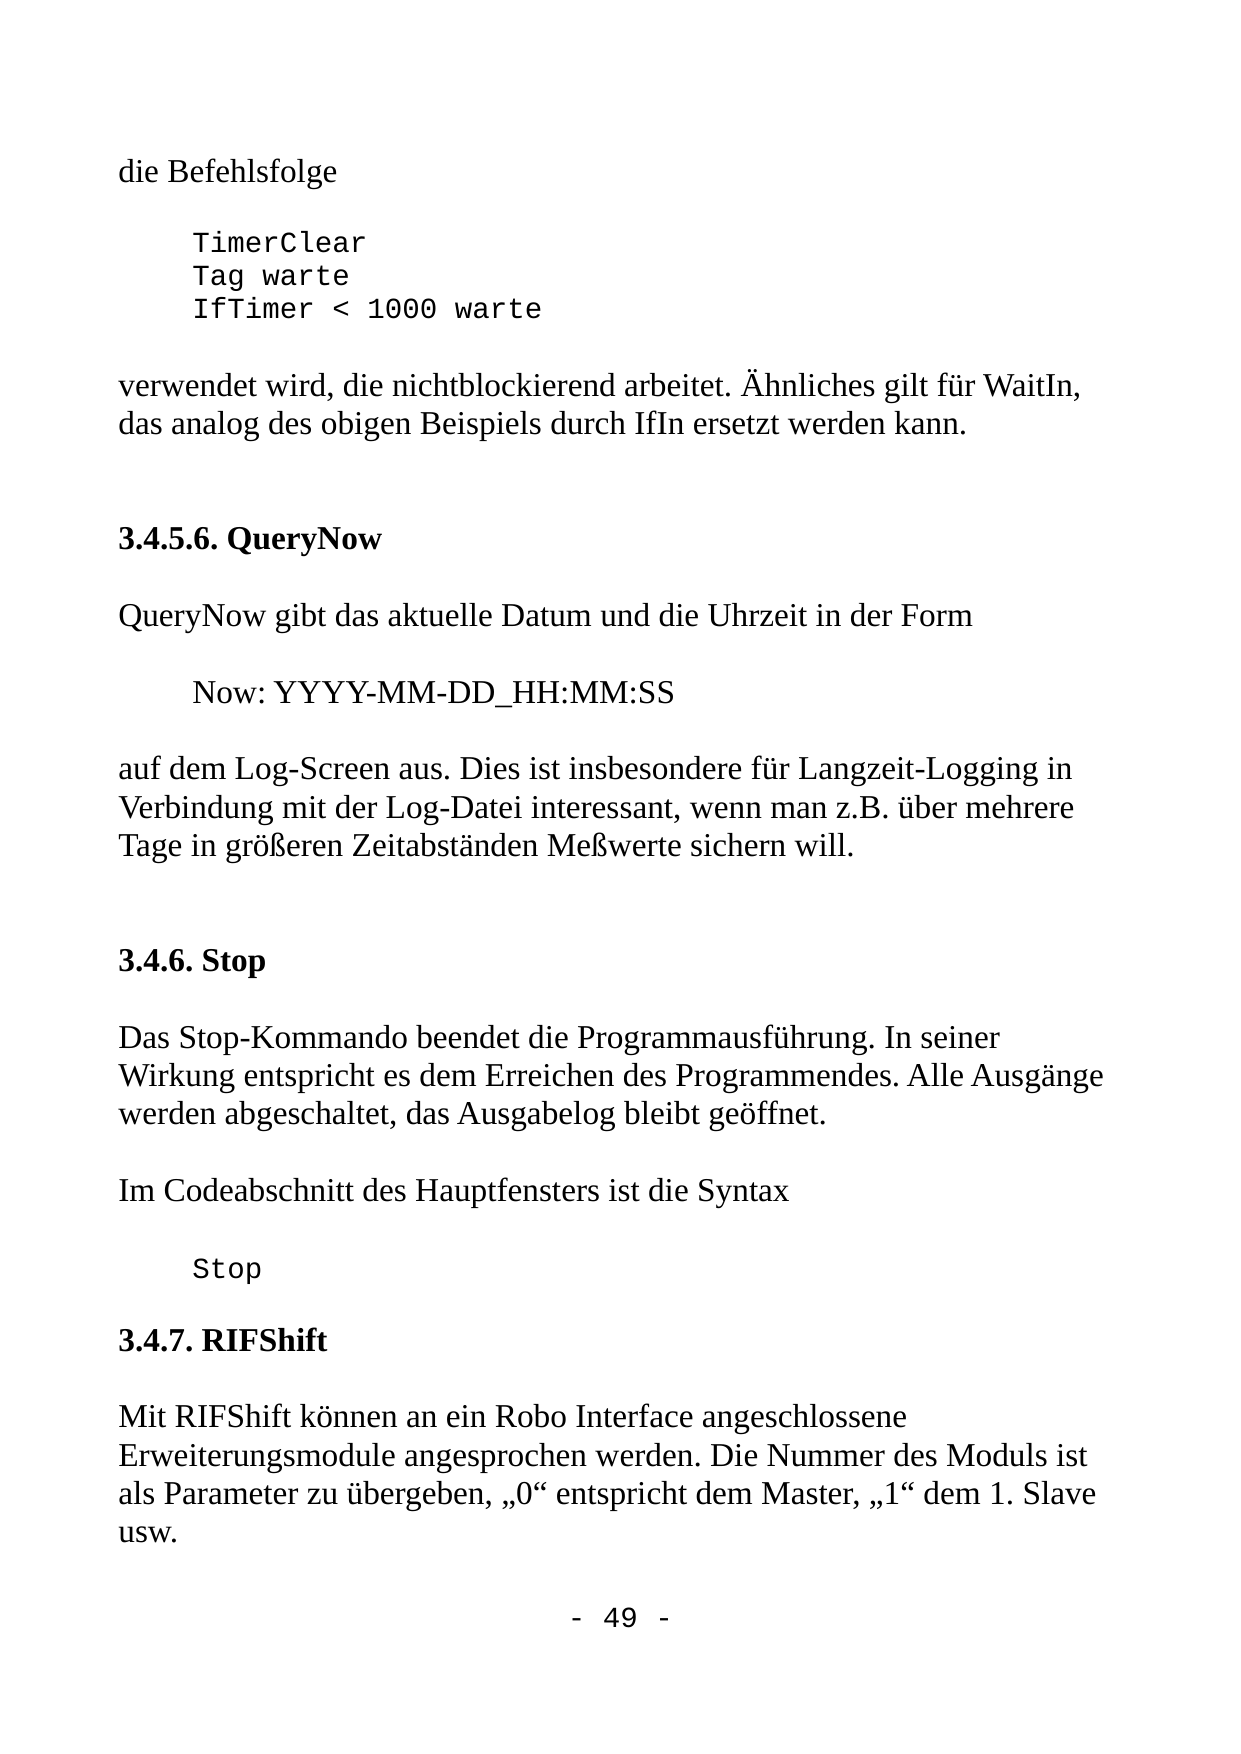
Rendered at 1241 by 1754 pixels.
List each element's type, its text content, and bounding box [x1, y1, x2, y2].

text die Befehlsfolge [118, 151, 1122, 189]
text Das Stop-Kommando beendet die Programmausführung. In seiner Wirkung entspricht es dem Erreichen des Programmendes. Alle Ausgänge werden abgeschaltet, das Ausgabelog bleibt geöffnet. [118, 1017, 1122, 1132]
text Mit RIFShift können an ein Robo Interface angeschlossene Erweiterungsmodule angesprochen werden. Die Nummer des Moduls ist als Parameter zu übergeben, „0“ entspricht dem Master, „1“ dem 1. Slave usw. [118, 1396, 1122, 1550]
text Tag warte [118, 261, 1122, 294]
text 3.4.6. Stop [118, 940, 1122, 978]
text QueryNow gibt das aktuelle Datum und die Uhrzeit in der Form [118, 595, 1122, 633]
text Stop [118, 1247, 1122, 1287]
text Im Codeabschnitt des Hauptfensters ist die Syntax [118, 1170, 1122, 1208]
text TimerClear [118, 228, 1122, 261]
text Now: YYYY-MM-DD_HH:MM:SS [118, 672, 1122, 710]
text auf dem Log-Screen aus. Dies ist insbesondere für Langzeit-Logging in Verbindung mit der Log-Datei interessant, wenn man z.B. über mehrere Tage in größeren Zeitabständen Meßwerte sichern will. [118, 748, 1122, 863]
text verwendet wird, die nichtblockierend arbeitet. Ähnliches gilt für WaitIn, das analog des obigen Beispiels durch IfIn ersetzt werden kann. [118, 365, 1122, 442]
text 3.4.5.6. QueryNow [118, 518, 1122, 557]
text IfTimer < 1000 warte [118, 294, 1122, 327]
text 3.4.7. RIFShift [118, 1320, 1122, 1358]
